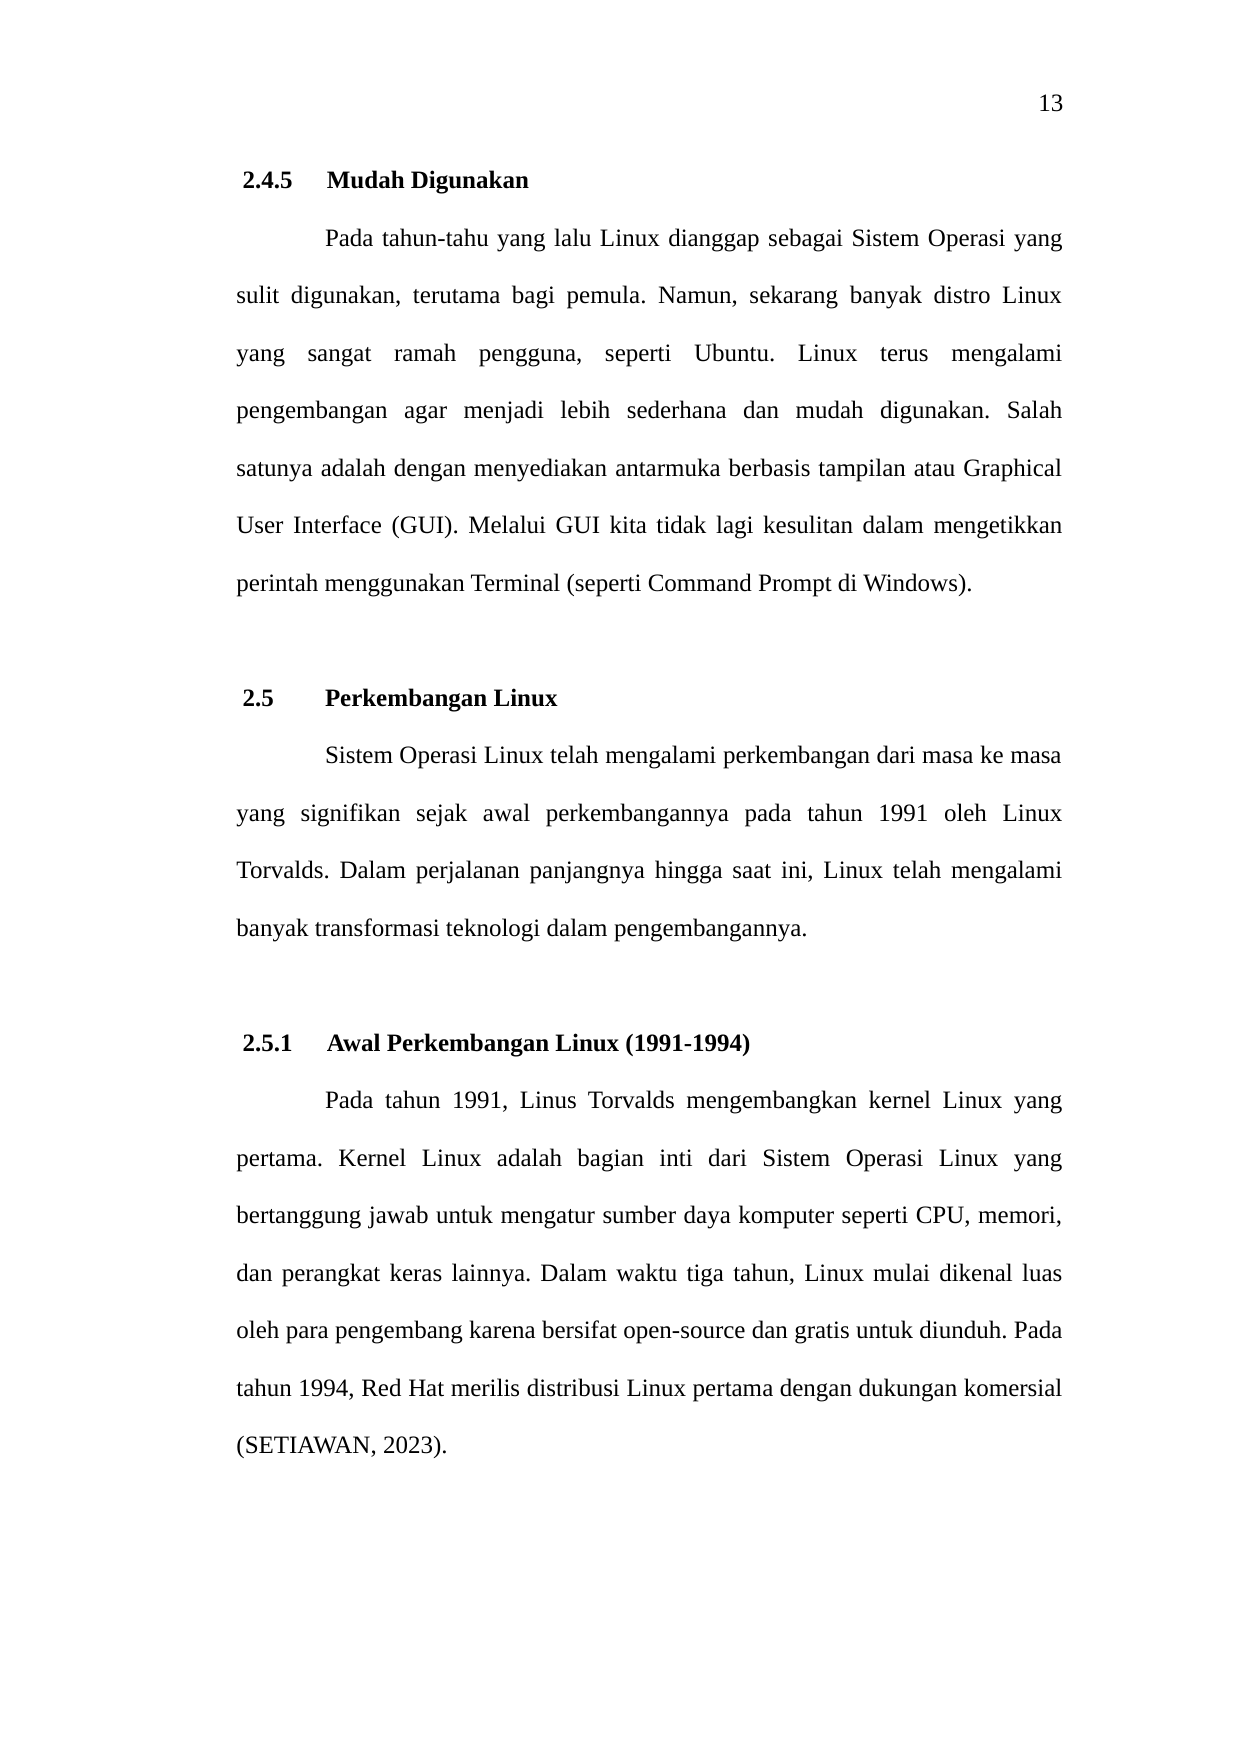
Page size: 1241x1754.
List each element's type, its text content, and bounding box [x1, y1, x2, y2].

text Pada tahun-tahu yang lalu Linux dianggap sebagai Sistem Operasi yang sulit digunakan, terutama bagi pemula. Namun, sekarang banyak distro Linux yang sangat ramah pengguna, seperti Ubuntu. Linux terus mengalami pengembangan agar menjadi lebih sederhana dan mudah digunakan. Salah satunya adalah dengan menyediakan antarmuka berbasis tampilan atau Graphical User Interface (GUI). Melalui GUI kita tidak lagi kesulitan dalam mengetikkan perintah menggunakan Terminal (seperti Command Prompt di Windows). [236, 223, 1063, 597]
text Pada tahun 1991, Linus Torvalds mengembangkan kernel Linux yang pertama. Kernel Linux adalah bagian inti dari Sistem Operasi Linux yang bertanggung jawab untuk mengatur sumber daya komputer seperti CPU, memori, dan perangkat keras lainnya. Dalam waktu tiga tahun, Linux mulai dikenal luas oleh para pengembang karena bersifat open-source dan gratis untuk diunduh. Pada tahun 1994, Red Hat merilis distribusi Linux pertama dengan dukungan komersial (SETIAWAN, 2023)⁠. [236, 1085, 1063, 1459]
text Sistem Operasi Linux telah mengalami perkembangan dari masa ke masa yang signifikan sejak awal perkembangannya pada tahun 1991 oleh Linux Torvalds. Dalam perjalanan panjangnya hingga saat ini, Linux telah mengalami banyak transformasi teknologi dalam pengembangannya. [236, 740, 1063, 942]
subtitle Awal Perkembangan Linux (1991-1994) [236, 1028, 1063, 1057]
subtitle Mudah Digunakan [236, 165, 1063, 194]
subtitle Perkembangan Linux [236, 683, 1063, 712]
